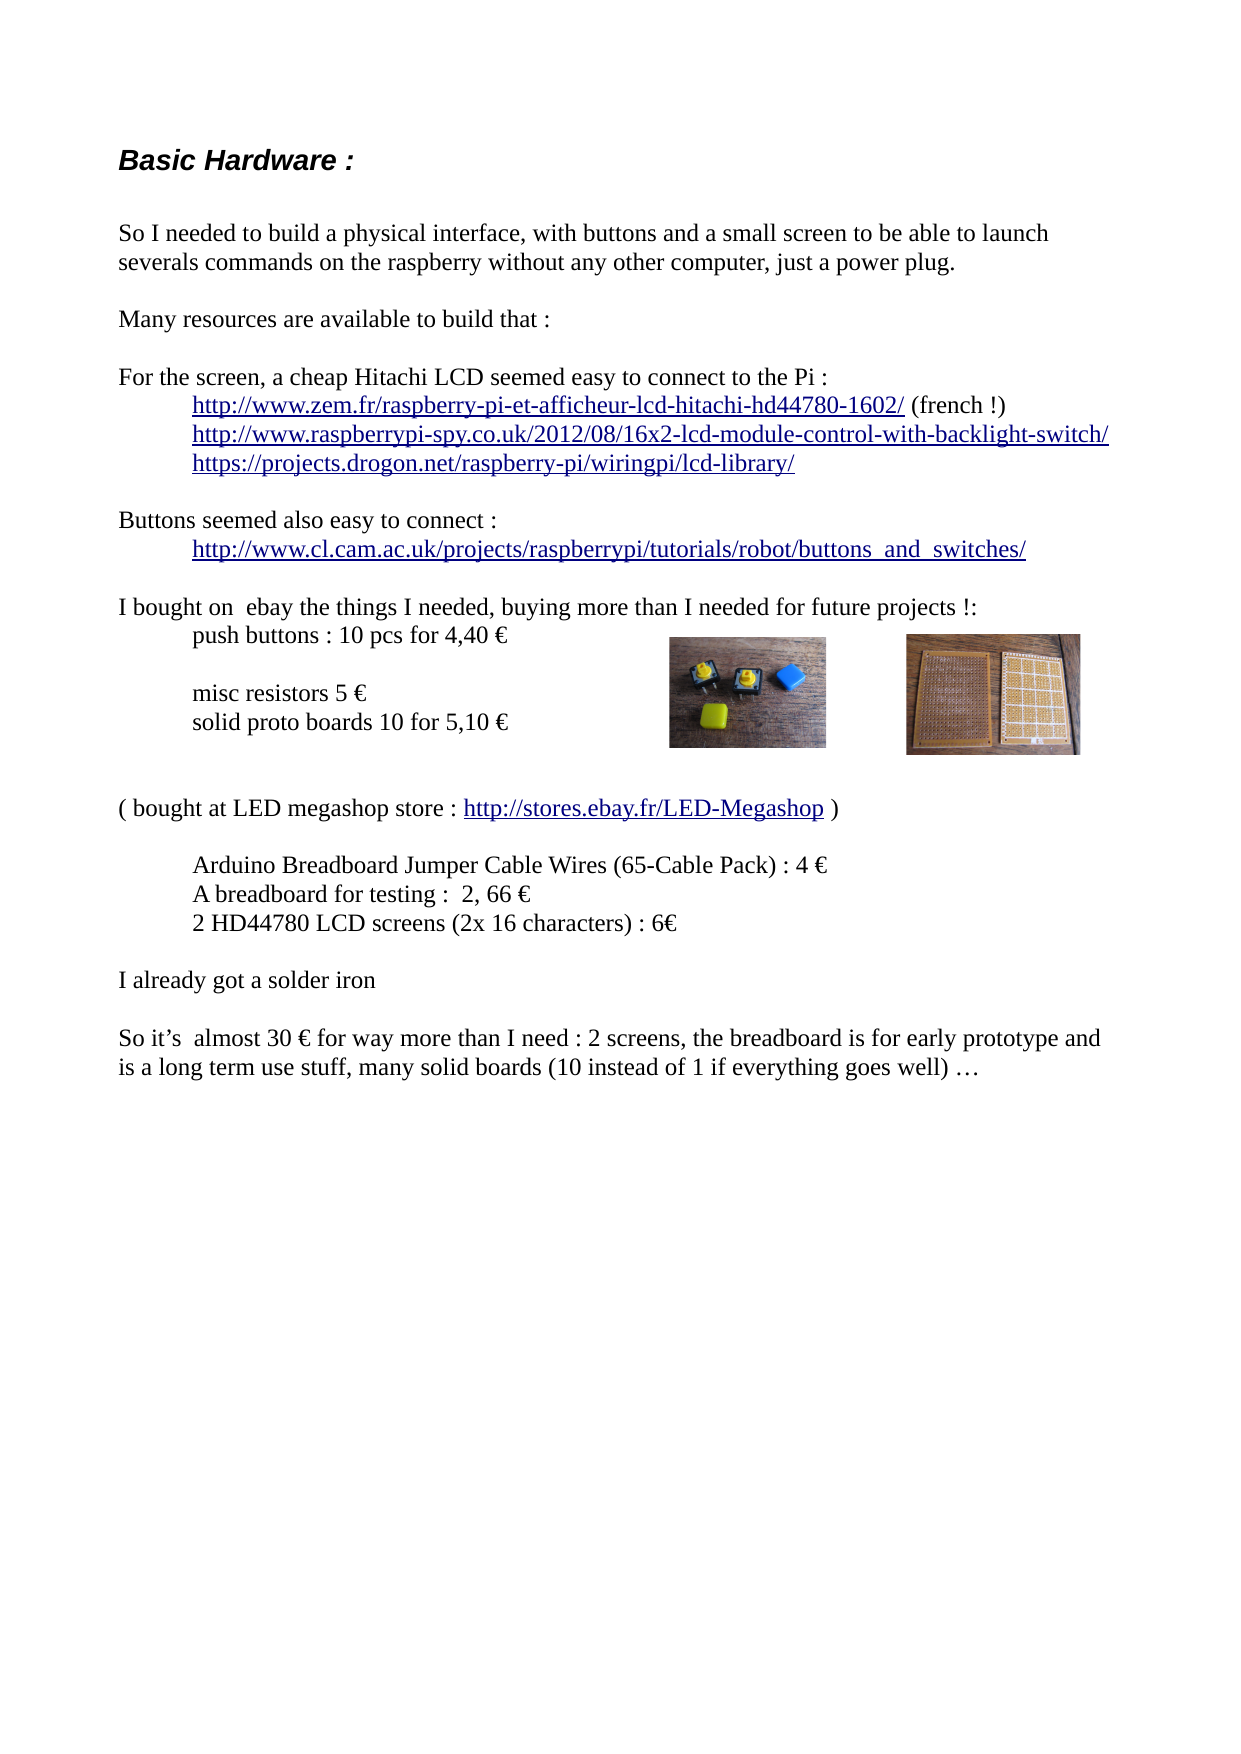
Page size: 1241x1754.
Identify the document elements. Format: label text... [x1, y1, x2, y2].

text 2 HD44780 LCD screens (2x 16 characters) : 6€ [118, 908, 1122, 937]
text https://projects.drogon.net/raspberry-pi/wiringpi/lcd-library/ [118, 448, 1122, 477]
picture [669, 637, 827, 748]
text http://www.cl.cam.ac.uk/projects/raspberrypi/tutorials/robot/buttons_and_switches/ [118, 534, 1122, 563]
subtitle Basic Hardware : [118, 143, 1122, 177]
text http://www.zem.fr/raspberry-pi-et-afficheur-lcd-hitachi-hd44780-1602/ (french !) [118, 390, 1122, 419]
text Many resources are available to build that : [118, 304, 1122, 333]
text [827, 678, 906, 707]
text ( bought at LED megashop store : http://stores.ebay.fr/LED-Megashop ) [118, 793, 1122, 822]
text I already got a solder iron [118, 965, 1122, 994]
picture [906, 634, 1081, 755]
text For the screen, a cheap Hitachi LCD seemed easy to connect to the Pi : [118, 362, 1122, 390]
text solid proto boards 10 for 5,10 € [118, 707, 669, 735]
text I bought on ebay the things I needed, buying more than I needed for future projects !: [118, 592, 1122, 620]
text Buttons seemed also easy to connect : [118, 505, 1122, 534]
text push buttons : 10 pcs for 4,40 € [118, 620, 1122, 649]
text misc resistors 5 € [118, 678, 669, 707]
text [1081, 707, 1122, 735]
text [1081, 678, 1122, 707]
text So I needed to build a physical interface, with buttons and a small screen to be able to launch severals commands on the raspberry without any other computer, just a power plug. [118, 218, 1122, 275]
text So it’s almost 30 € for way more than I need : 2 screens, the breadboard is for early prototype and is a long term use stuff, many solid boards (10 instead of 1 if everything goes well) … [118, 1023, 1122, 1080]
text [827, 707, 906, 735]
text Arduino Breadboard Jumper Cable Wires (65-Cable Pack) : 4 € [118, 850, 1122, 879]
text A breadboard for testing : 2, 66 € [118, 879, 1122, 908]
text http://www.raspberrypi-spy.co.uk/2012/08/16x2-lcd-module-control-with-backlight-switch/ [118, 419, 1122, 448]
